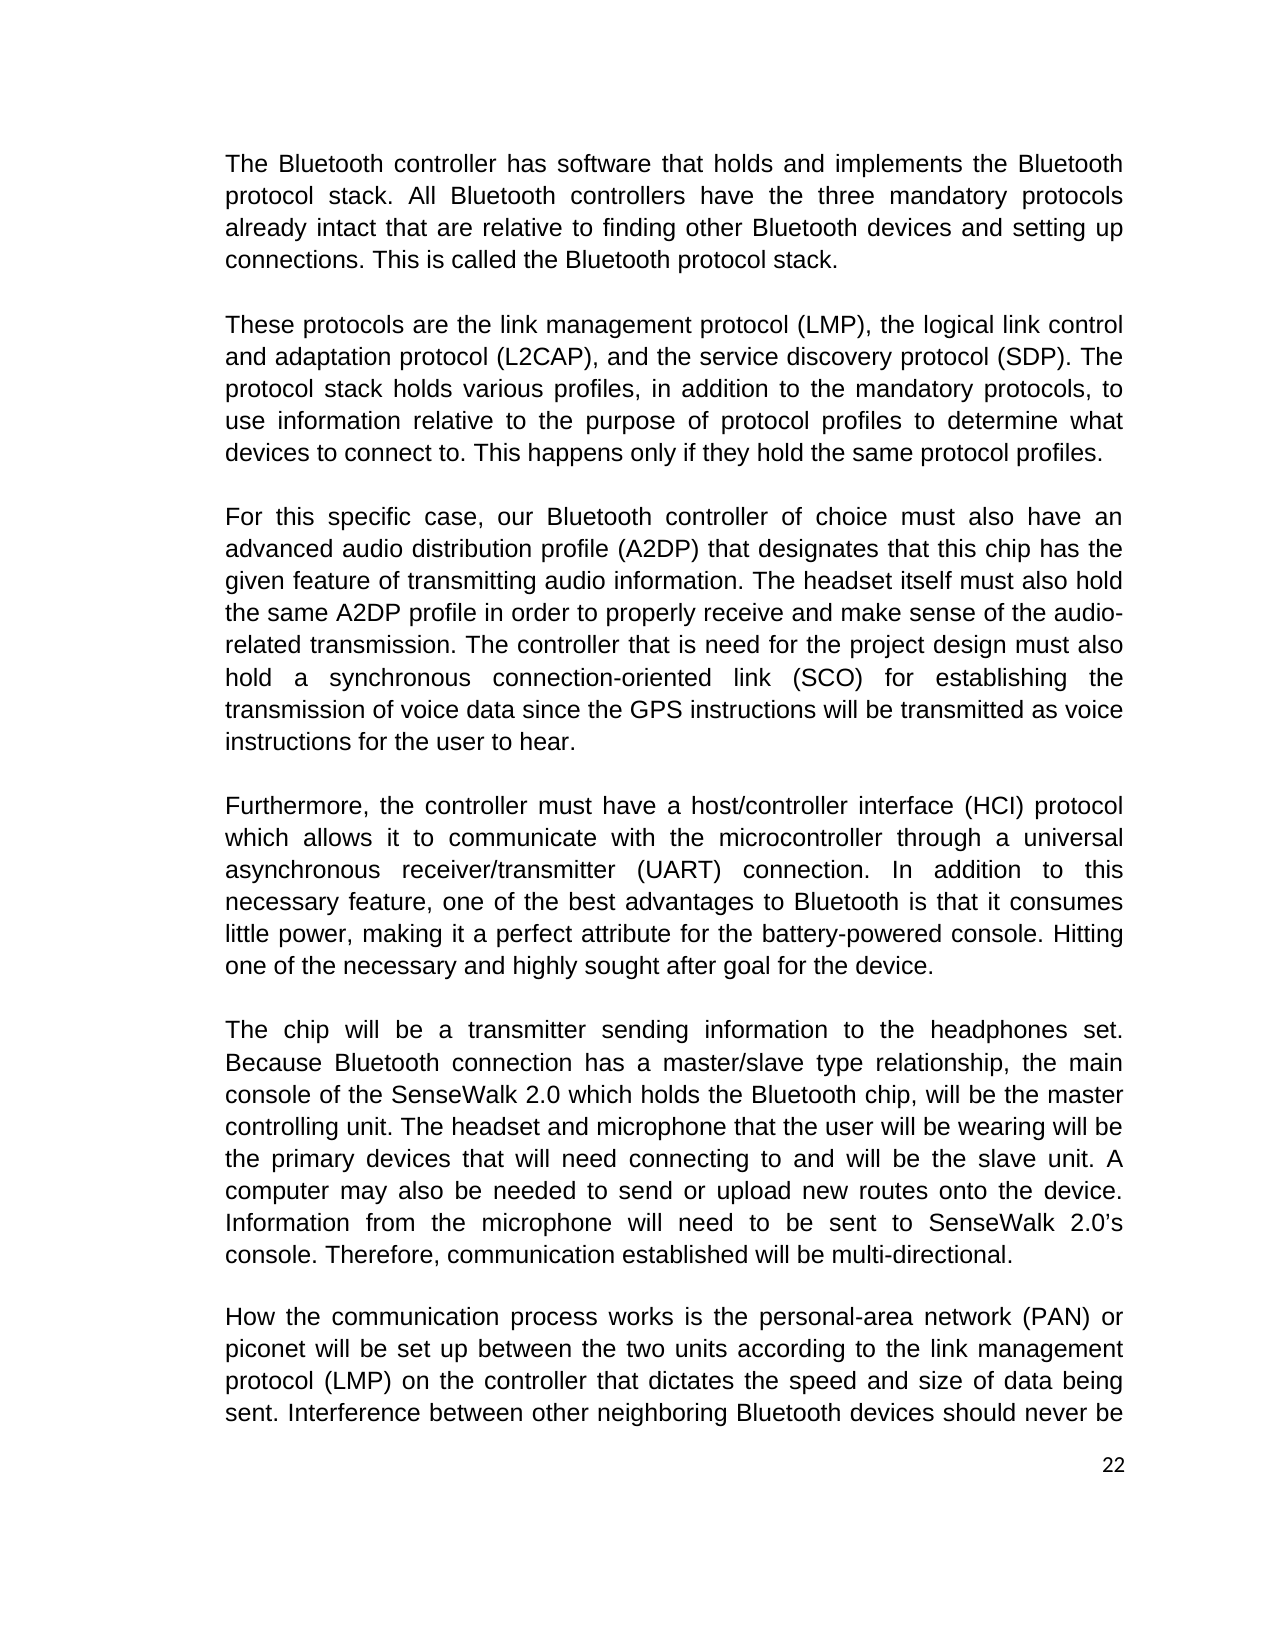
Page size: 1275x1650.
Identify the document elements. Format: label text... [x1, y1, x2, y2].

text How the communication process works is the personal-area network (PAN) or piconet will be set up between the two units according to the link management protocol (LMP) on the controller that dictates the speed and size of data being sent. Interference between other neighboring Bluetooth devices should never be [225, 1302, 1125, 1426]
text For this specific case, our Bluetooth controller of choice must also have an advanced audio distribution profile (A2DP) that designates that this chip has the given feature of transmitting audio information. The headset itself must also hold the same A2DP profile in order to properly receive and make sense of the audio-related transmission. The controller that is need for the project design must also hold a synchronous connection-oriented link (SCO) for establishing the transmission of voice data since the GPS instructions will be transmitted as voice instructions for the user to hear. [225, 503, 1125, 755]
text The Bluetooth controller has software that holds and implements the Bluetooth protocol stack. All Bluetooth controllers have the three mandatory protocols already intact that are relative to finding other Bluetooth devices and setting up connections. This is called the Bluetooth protocol stack. [225, 150, 1125, 274]
text These protocols are the link management protocol (LMP), the logical link control and adaptation protocol (L2CAP), and the service discovery protocol (SDP). The protocol stack holds various profiles, in addition to the mandatory protocols, to use information relative to the purpose of protocol profiles to determine what devices to connect to. This happens only if they hold the same protocol profiles. [225, 310, 1125, 467]
text Furthermore, the controller must have a host/controller interface (HCI) protocol which allows it to communicate with the microcontroller through a universal asynchronous receiver/transmitter (UART) connection. In addition to this necessary feature, one of the best advantages to Bluetooth is that it consumes little power, making it a perfect attribute for the battery-powered console. Hitting one of the necessary and highly sought after goal for the device. [225, 792, 1125, 980]
text The chip will be a transmitter sending information to the headphones set. Because Bluetooth connection has a master/slave type relationship, the main console of the SenseWalk 2.0 which holds the Bluetooth chip, will be the master controlling unit. The headset and microphone that the user will be wearing will be the primary devices that will need connecting to and will be the slave unit. A computer may also be needed to send or upload new routes onto the device. Information from the microphone will need to be sent to SenseWalk 2.0’s console. Therefore, communication established will be multi-directional. [225, 1016, 1125, 1269]
